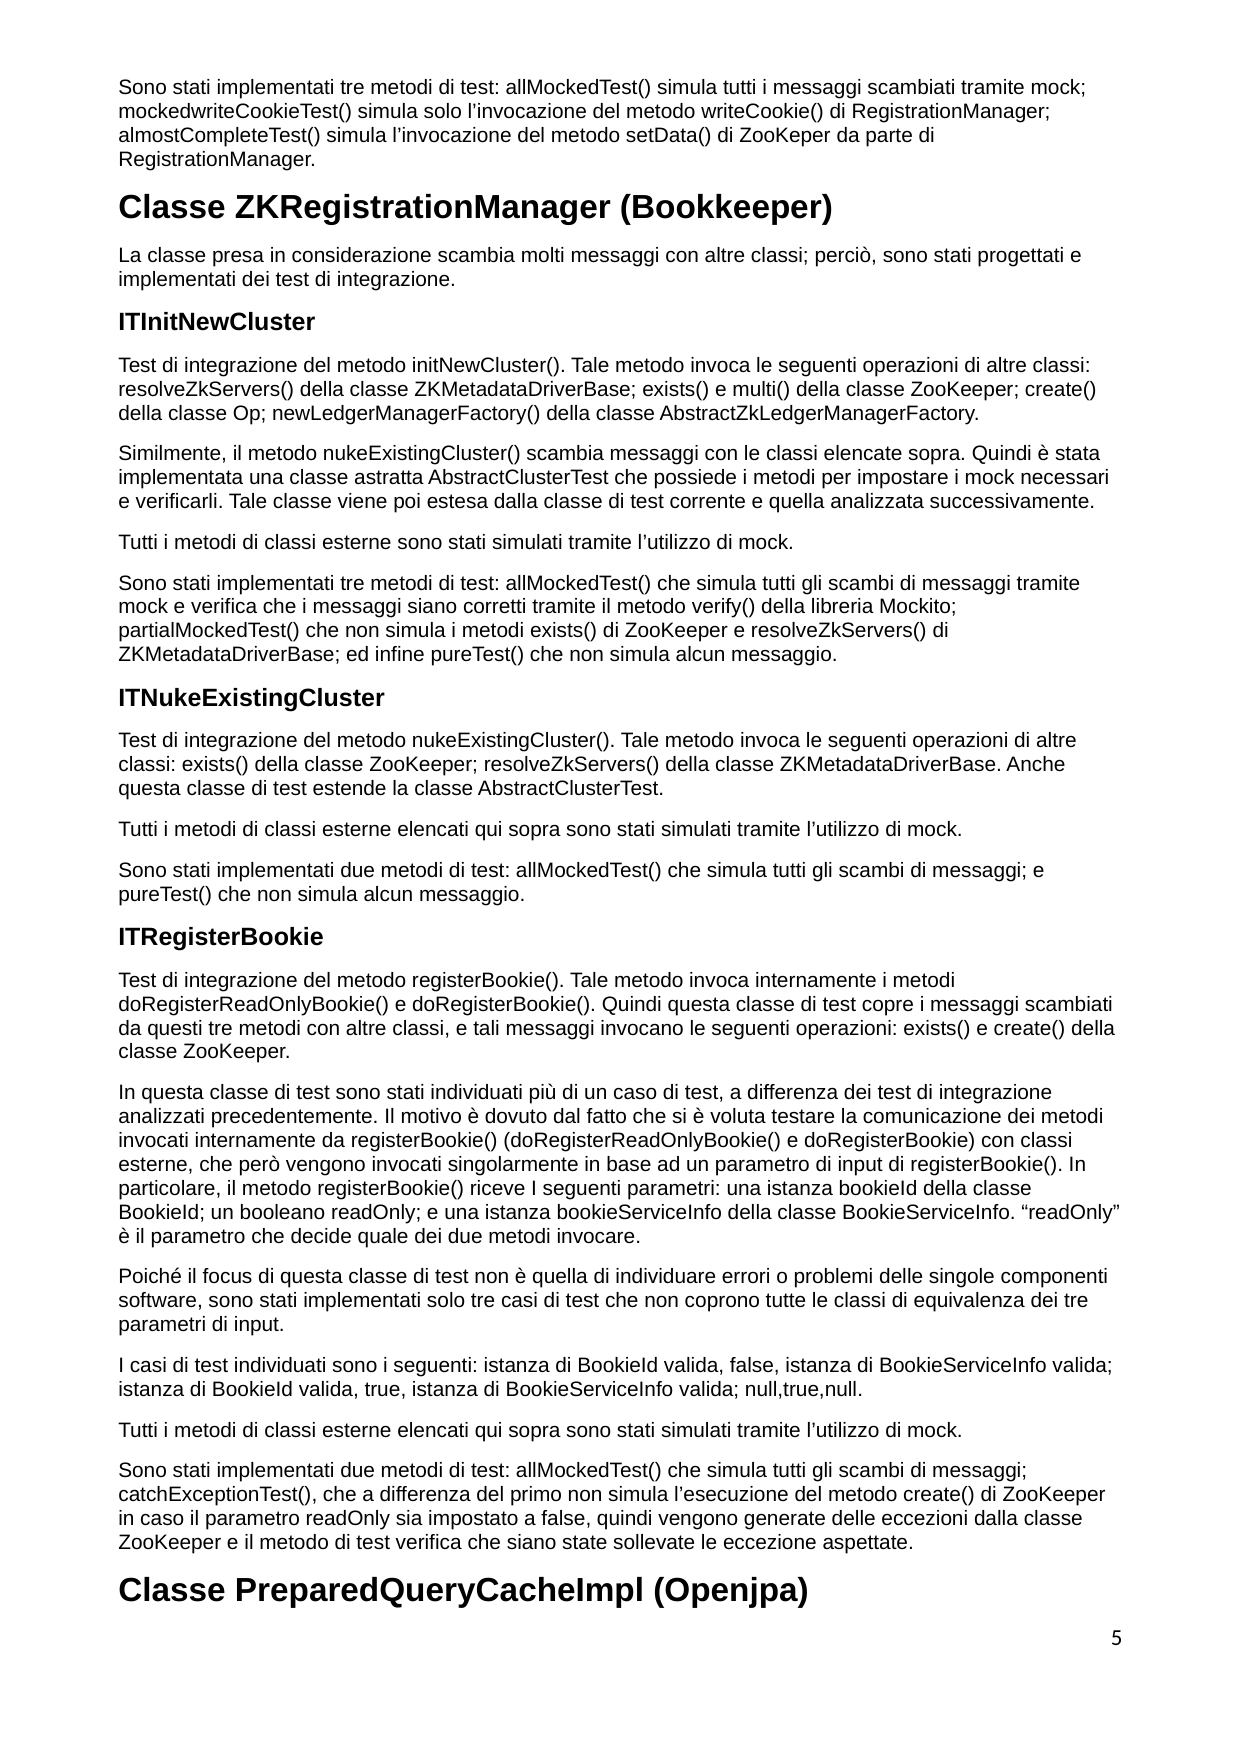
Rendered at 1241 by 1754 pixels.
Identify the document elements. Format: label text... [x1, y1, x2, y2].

text Test di integrazione del metodo registerBookie(). Tale metodo invoca internamente i metodi doRegisterReadOnlyBookie() e doRegisterBookie(). Quindi questa classe di test copre i messaggi scambiati da questi tre metodi con altre classi, e tali messaggi invocano le seguenti operazioni: exists() e create() della classe ZooKeeper. [118, 967, 1122, 1063]
text Sono stati implementati due metodi di test: allMockedTest() che simula tutti gli scambi di messaggi; e pureTest() che non simula alcun messaggio. [118, 857, 1122, 905]
text ITInitNewCluster [118, 307, 1122, 336]
text Classe ZKRegistrationManager (Bookkeeper) [118, 187, 1122, 226]
text ITRegisterBookie [118, 922, 1122, 951]
text ITNukeExistingCluster [118, 683, 1122, 712]
text Test di integrazione del metodo nukeExistingCluster(). Tale metodo invoca le seguenti operazioni di altre classi: exists() della classe ZooKeeper; resolveZkServers() della classe ZKMetadataDriverBase. Anche questa classe di test estende la classe AbstractClusterTest. [118, 728, 1122, 800]
text Tutti i metodi di classi esterne elencati qui sopra sono stati simulati tramite l’utilizzo di mock. [118, 817, 1122, 841]
text Classe PreparedQueryCacheImpl (Openjpa) [118, 1571, 1122, 1609]
text Sono stati implementati due metodi di test: allMockedTest() che simula tutti gli scambi di messaggi; catchExceptionTest(), che a differenza del primo non simula l’esecuzione del metodo create() di ZooKeeper in caso il parametro readOnly sia impostato a false, quindi vengono generate delle eccezioni dalla classe ZooKeeper e il metodo di test verifica che siano state sollevate le eccezione aspettate. [118, 1458, 1122, 1554]
text La classe presa in considerazione scambia molti messaggi con altre classi; perciò, sono stati progettati e implementati dei test di integrazione. [118, 243, 1122, 291]
text I casi di test individuati sono i seguenti: istanza di BookieId valida, false, istanza di BookieServiceInfo valida; istanza di BookieId valida, true, istanza di BookieServiceInfo valida; null,true,null. [118, 1353, 1122, 1401]
text Sono stati implementati tre metodi di test: allMockedTest() simula tutti i messaggi scambiati tramite mock; mockedwriteCookieTest() simula solo l’invocazione del metodo writeCookie() di RegistrationManager; almostCompleteTest() simula l’invocazione del metodo setData() di ZooKeper da parte di RegistrationManager. [118, 75, 1122, 171]
text Tutti i metodi di classi esterne sono stati simulati tramite l’utilizzo di mock. [118, 530, 1122, 554]
text Tutti i metodi di classi esterne elencati qui sopra sono stati simulati tramite l’utilizzo di mock. [118, 1417, 1122, 1441]
text In questa classe di test sono stati individuati più di un caso di test, a differenza dei test di integrazione analizzati precedentemente. Il motivo è dovuto dal fatto che si è voluta testare la comunicazione dei metodi invocati internamente da registerBookie() (doRegisterReadOnlyBookie() e doRegisterBookie) con classi esterne, che però vengono invocati singolarmente in base ad un parametro di input di registerBookie(). In particolare, il metodo registerBookie() riceve I seguenti parametri: una istanza bookieId della classe BookieId; un booleano readOnly; e una istanza bookieServiceInfo della classe BookieServiceInfo. “readOnly” è il parametro che decide quale dei due metodi invocare. [118, 1080, 1122, 1248]
text Poiché il focus di questa classe di test non è quella di individuare errori o problemi delle singole componenti software, sono stati implementati solo tre casi di test che non coprono tutte le classi di equivalenza dei tre parametri di input. [118, 1264, 1122, 1336]
text Similmente, il metodo nukeExistingCluster() scambia messaggi con le classi elencate sopra. Quindi è stata implementata una classe astratta AbstractClusterTest che possiede i metodi per impostare i mock necessari e verificarli. Tale classe viene poi estesa dalla classe di test corrente e quella analizzata successivamente. [118, 441, 1122, 513]
text Test di integrazione del metodo initNewCluster(). Tale metodo invoca le seguenti operazioni di altre classi: resolveZkServers() della classe ZKMetadataDriverBase; exists() e multi() della classe ZooKeeper; create() della classe Op; newLedgerManagerFactory() della classe AbstractZkLedgerManagerFactory. [118, 353, 1122, 424]
text Sono stati implementati tre metodi di test: allMockedTest() che simula tutti gli scambi di messaggi tramite mock e verifica che i messaggi siano corretti tramite il metodo verify() della libreria Mockito; partialMockedTest() che non simula i metodi exists() di ZooKeeper e resolveZkServers() di ZKMetadataDriverBase; ed infine pureTest() che non simula alcun messaggio. [118, 570, 1122, 666]
